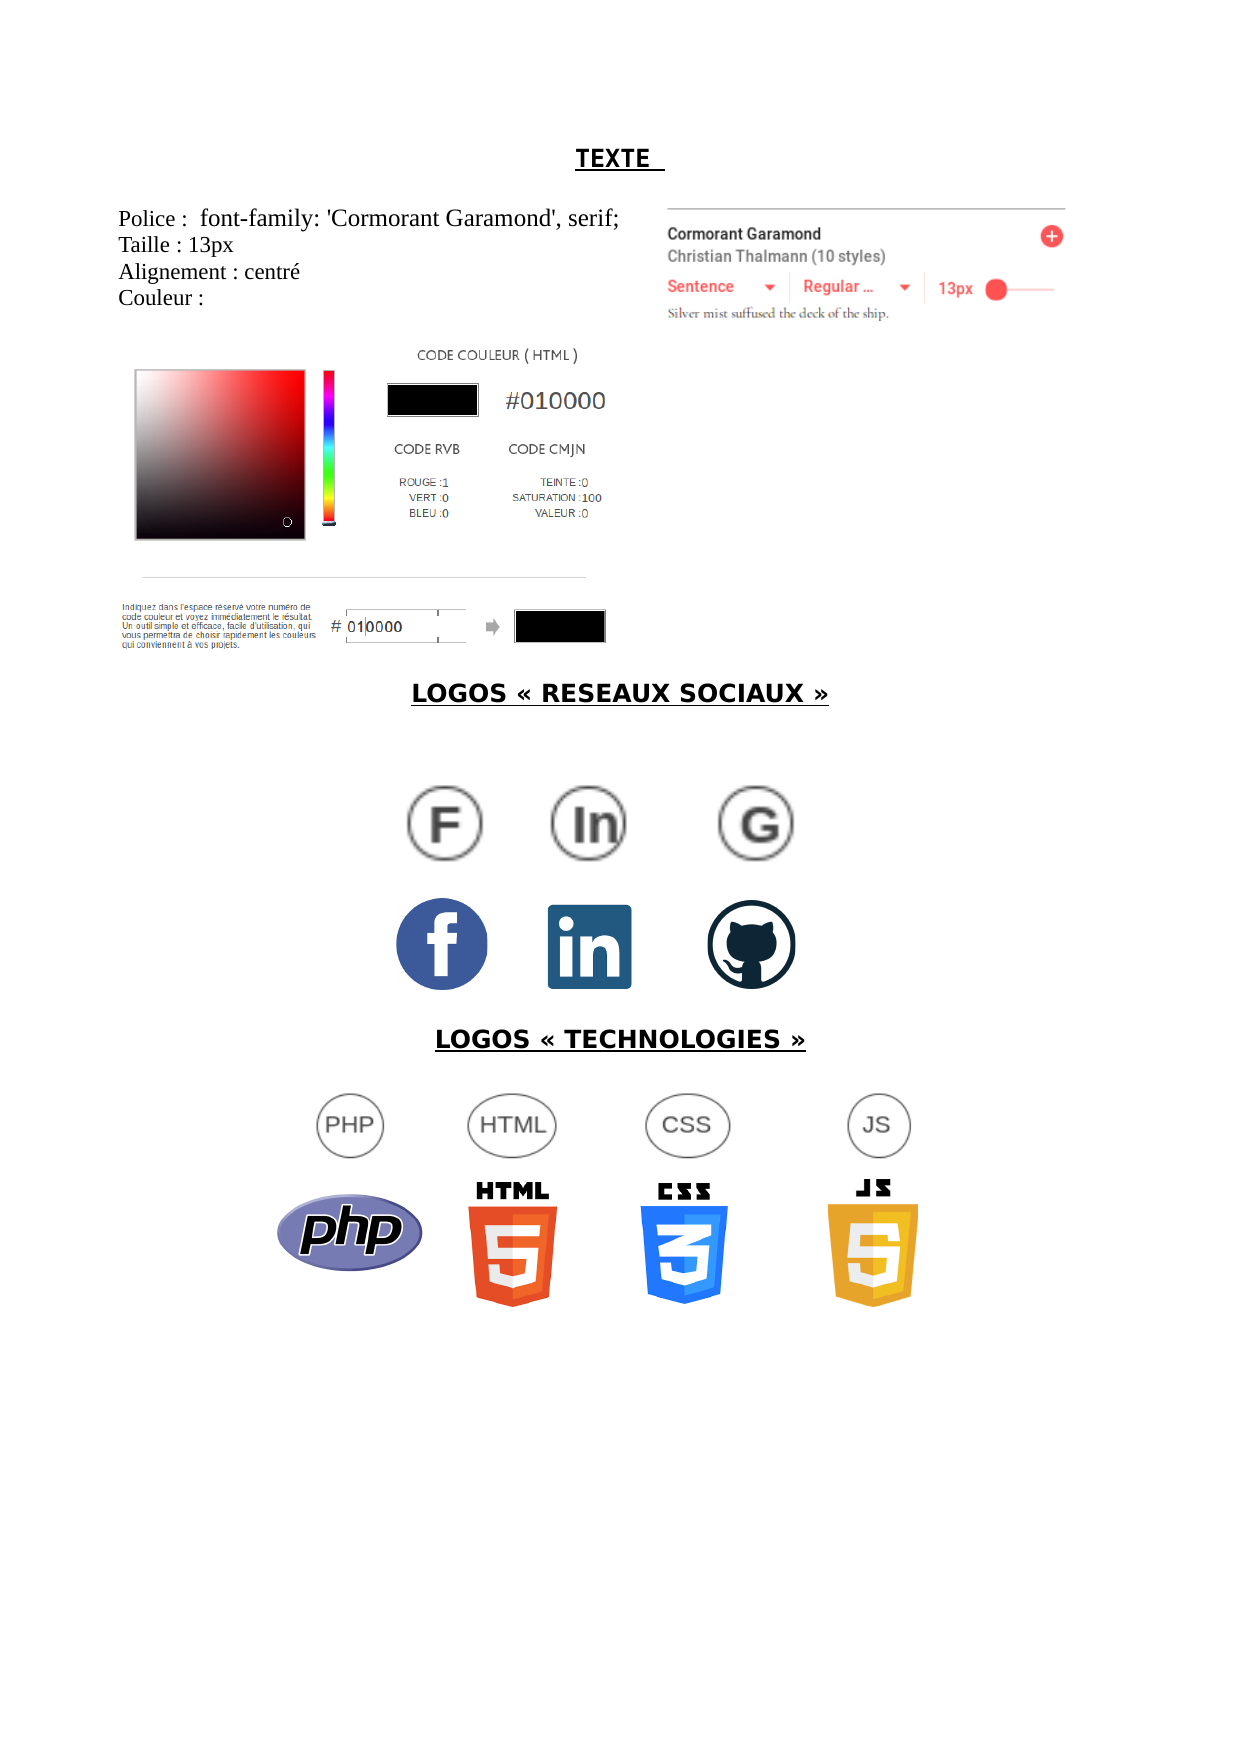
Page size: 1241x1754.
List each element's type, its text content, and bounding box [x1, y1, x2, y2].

text [1091, 284, 1122, 311]
picture [299, 1083, 941, 1121]
text LOGOS « RESEAUX SOCIAUX » [118, 679, 1122, 709]
picture [827, 1179, 918, 1307]
text TEXTE [118, 144, 1122, 174]
picture [547, 904, 632, 989]
text [1091, 232, 1122, 258]
picture [707, 900, 796, 989]
picture [623, 1183, 744, 1304]
text Alignement : centré [118, 258, 652, 284]
text Taille : 13px [118, 232, 652, 258]
text [1091, 258, 1122, 284]
text Couleur : [118, 284, 652, 311]
picture [121, 337, 626, 659]
picture [275, 1192, 424, 1273]
text LOGOS « TECHNOLOGIES » [118, 1025, 1122, 1054]
picture [394, 761, 431, 877]
text Police : font-family: 'Cormorant Garamond', serif; [118, 203, 652, 232]
picture [652, 195, 1091, 379]
picture [396, 898, 488, 990]
picture [450, 1182, 574, 1307]
